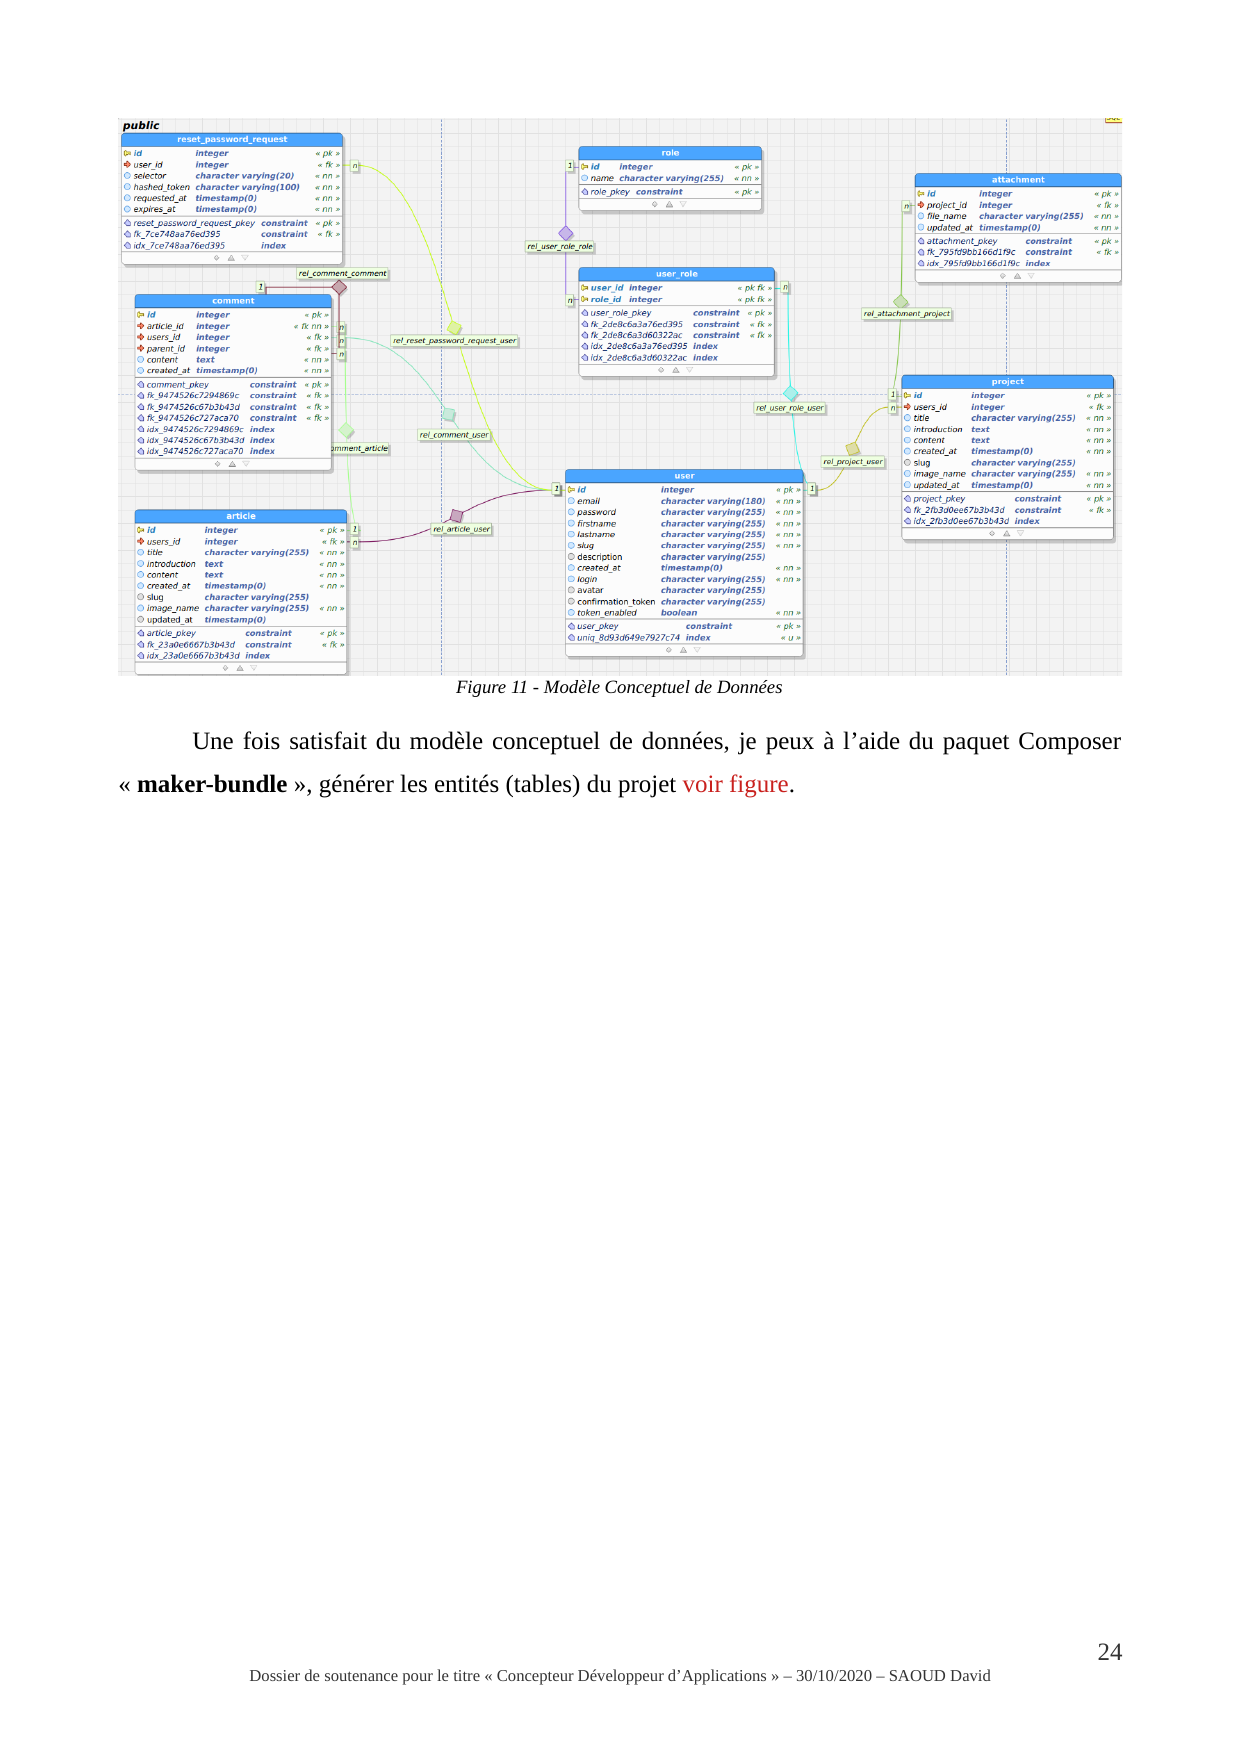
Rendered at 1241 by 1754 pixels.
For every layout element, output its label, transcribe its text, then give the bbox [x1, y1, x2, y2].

text Une fois satisfait du modèle conceptuel de données, je peux à l’aide du paquet Composer « maker-bundle », générer les entités (tables) du projet voir figure. [118, 726, 1122, 798]
picture [118, 118, 1123, 676]
text Figure 11 - Modèle Conceptuel de Données [118, 676, 1122, 697]
